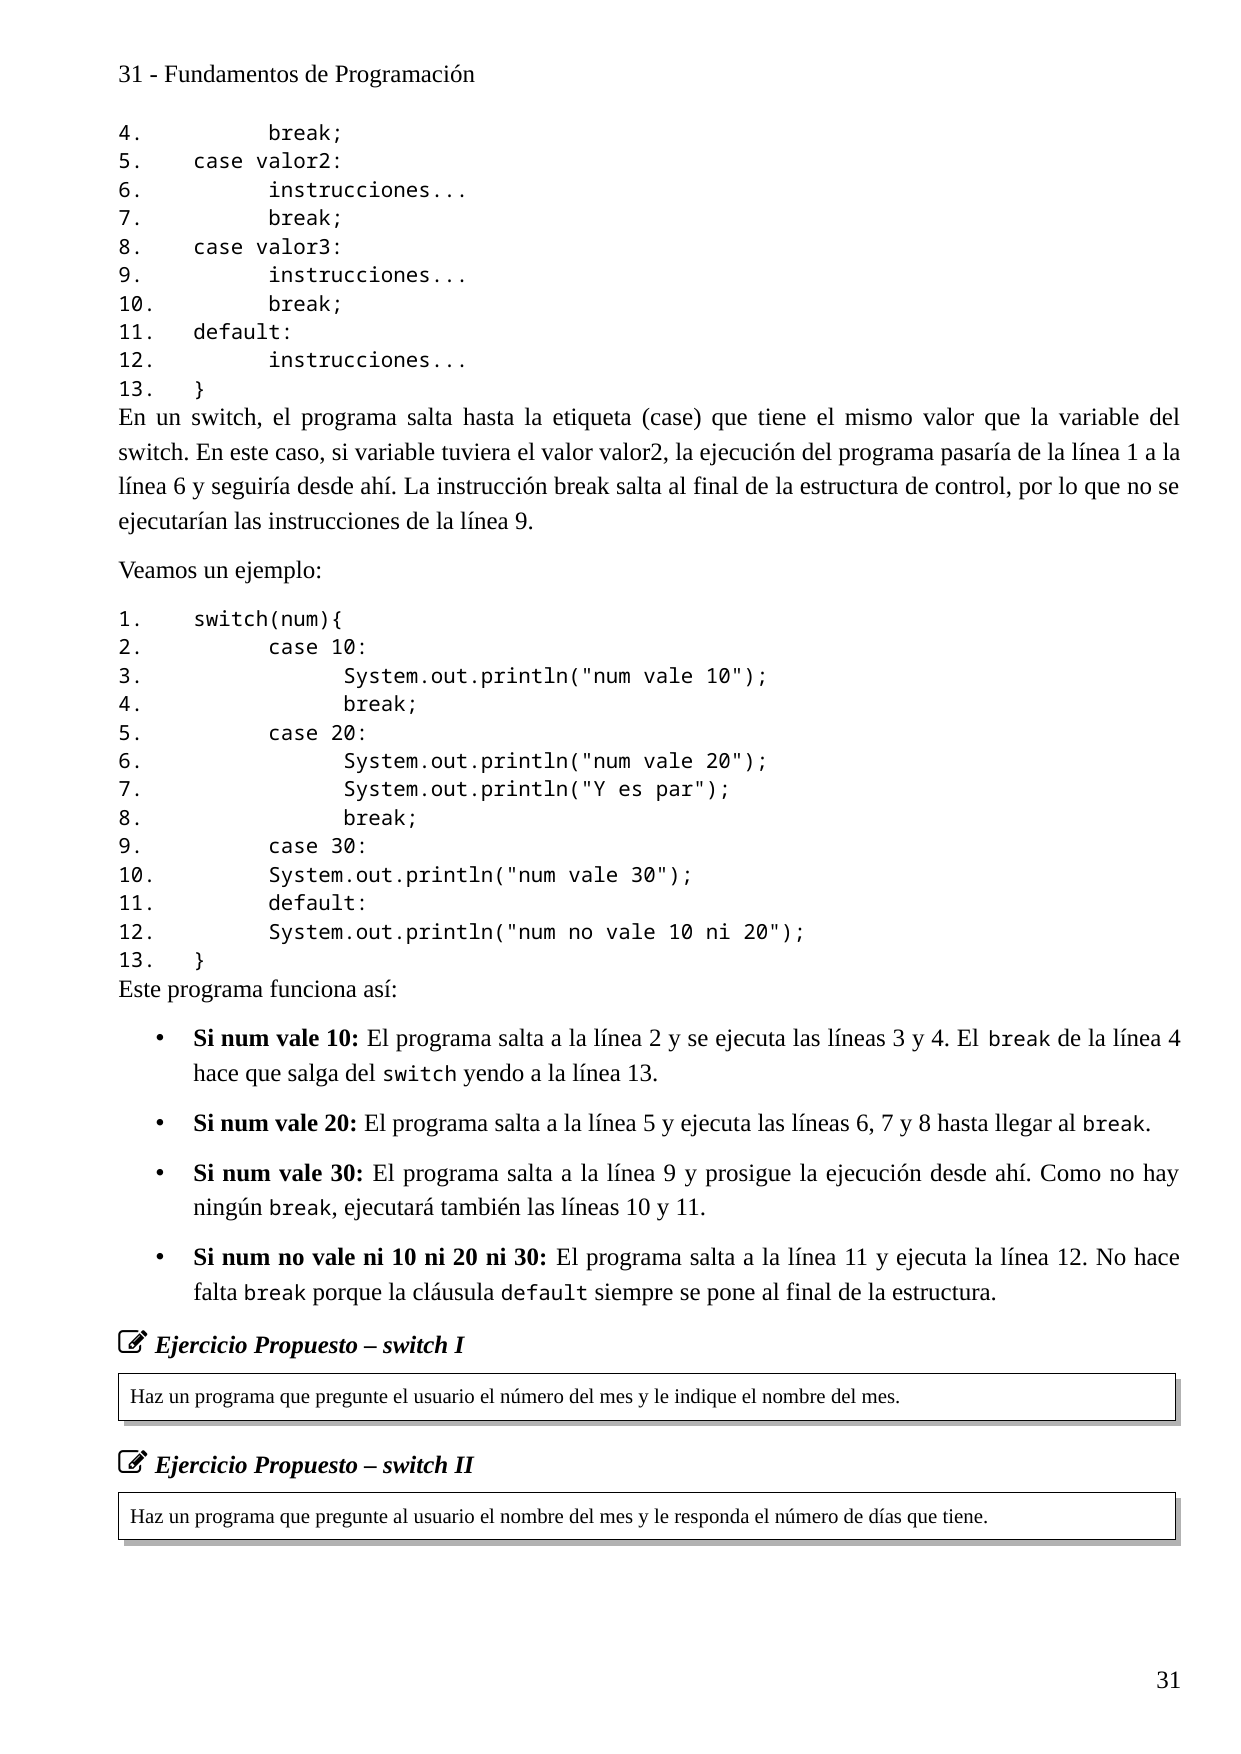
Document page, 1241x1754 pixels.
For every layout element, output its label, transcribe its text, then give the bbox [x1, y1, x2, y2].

list System.out.println("num vale 20"); [118, 746, 1181, 774]
text Haz un programa que pregunte el usuario el número del mes y le indique el nombre del mes. [119, 1374, 1175, 1420]
text 4. break; [118, 118, 1181, 146]
list break; [118, 689, 1181, 718]
text 11. default: [118, 317, 1181, 346]
list System.out.println("num vale 10"); [118, 661, 1181, 689]
text 10. break; [118, 289, 1181, 317]
list switch(num){ [118, 604, 1181, 632]
list System.out.println("num no vale 10 ni 20"); [118, 917, 1181, 945]
text 7. break; [118, 203, 1181, 232]
text 13. } [118, 374, 1181, 402]
list case 20: [118, 718, 1181, 746]
text 9. instrucciones... [118, 260, 1181, 289]
list Si num vale 30: El programa salta a la línea 9 y prosigue la ejecución desde ahí. Como no hay ningún break, ejecutará también las líneas 10 y 11. [156, 1158, 1181, 1222]
text 6. instrucciones... [118, 175, 1181, 203]
text  Ejercicio Propuesto – switch I [118, 1326, 1181, 1360]
list } [118, 945, 1181, 974]
text Este programa funciona así: [118, 974, 1181, 1002]
list Si num vale 10: El programa salta a la línea 2 y se ejecuta las líneas 3 y 4. El break de la línea 4 hace que salga del switch yendo a la línea 13. [156, 1023, 1181, 1087]
list case 10: [118, 632, 1181, 661]
text Veamos un ejemplo: [118, 555, 1181, 584]
text  Ejercicio Propuesto – switch II [118, 1446, 1181, 1479]
text 8. case valor3: [118, 232, 1181, 260]
list System.out.println("Y es par"); [118, 774, 1181, 803]
list break; [118, 803, 1181, 831]
text En un switch, el programa salta hasta la etiqueta (case) que tiene el mismo valor que la variable del switch. En este caso, si variable tuviera el valor valor2, la ejecución del programa pasaría de la línea 1 a la línea 6 y seguiría desde ahí. La instrucción break salta al final de la estructura de control, por lo que no se ejecutarían las instrucciones de la línea 9. [118, 402, 1181, 534]
text 5. case valor2: [118, 146, 1181, 175]
list default: [118, 888, 1181, 917]
list Si num vale 20: El programa salta a la línea 5 y ejecuta las líneas 6, 7 y 8 hasta llegar al break. [156, 1108, 1181, 1137]
list case 30: [118, 831, 1181, 860]
text 12. instrucciones... [118, 346, 1181, 374]
list Si num no vale ni 10 ni 20 ni 30: El programa salta a la línea 11 y ejecuta la línea 12. No hace falta break porque la cláusula default siempre se pone al final de la estructura. [156, 1242, 1181, 1306]
list System.out.println("num vale 30"); [118, 860, 1181, 888]
text Haz un programa que pregunte al usuario el nombre del mes y le responda el número de días que tiene. [119, 1493, 1175, 1539]
